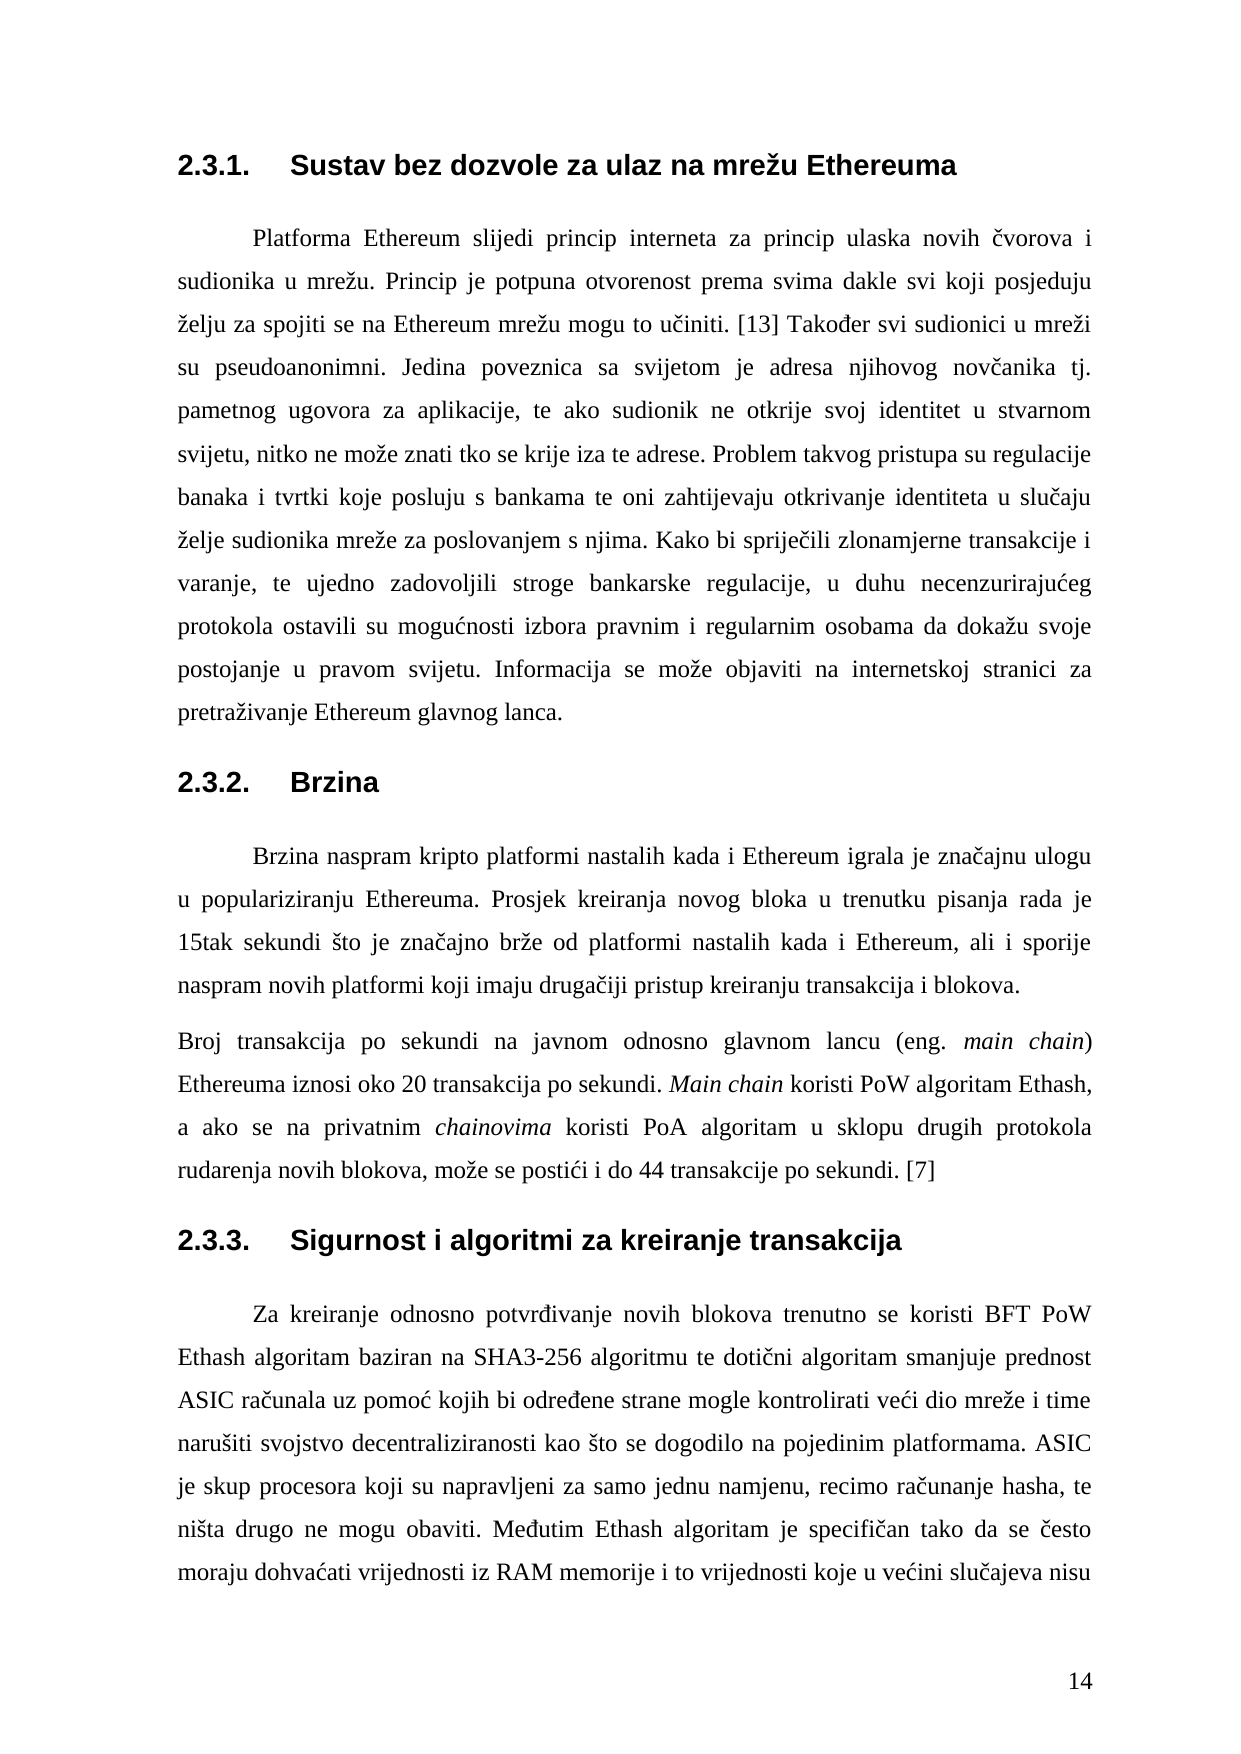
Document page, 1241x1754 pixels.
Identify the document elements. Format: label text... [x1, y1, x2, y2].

text Platforma Ethereum slijedi princip interneta za princip ulaska novih čvorova i sudionika u mrežu. Princip je potpuna otvorenost prema svima dakle svi koji posjeduju želju za spojiti se na Ethereum mrežu mogu to učiniti. [13] Također svi sudionici u mreži su pseudoanonimni. Jedina poveznica sa svijetom je adresa njihovog novčanika tj. pametnog ugovora za aplikacije, te ako sudionik ne otkrije svoj identitet u stvarnom svijetu, nitko ne može znati tko se krije iza te adrese. Problem takvog pristupa su regulacije banaka i tvrtki koje posluju s bankama te oni zahtijevaju otkrivanje identiteta u slučaju želje sudionika mreže za poslovanjem s njima. Kako bi spriječili zlonamjerne transakcije i varanje, te ujedno zadovoljili stroge bankarske regulacije, u duhu necenzurirajućeg protokola ostavili su mogućnosti izbora pravnim i regularnim osobama da dokažu svoje postojanje u pravom svijetu. Informacija se može objaviti na internetskoj stranici za pretraživanje Ethereum glavnog lanca. [177, 223, 1092, 726]
subtitle Sustav bez dozvole za ulaz na mrežu Ethereuma [177, 148, 1092, 181]
subtitle Brzina [177, 766, 1092, 799]
text Brzina naspram kripto platformi nastalih kada i Ethereum igrala je značajnu ulogu u populariziranju Ethereuma. Prosjek kreiranja novog bloka u trenutku pisanja rada je 15tak sekundi što je značajno brže od platformi nastalih kada i Ethereum, ali i sporije naspram novih platformi koji imaju drugačiji pristup kreiranju transakcija i blokova. [177, 841, 1092, 999]
text Broj transakcija po sekundi na javnom odnosno glavnom lancu (eng. main chain) Ethereuma iznosi oko 20 transakcija po sekundi. Main chain koristi PoW algoritam Ethash, a ako se na privatnim chainovima koristi PoA algoritam u sklopu drugih protokola rudarenja novih blokova, može se postići i do 44 transakcije po sekundi. [7] [177, 1026, 1092, 1184]
text Za kreiranje odnosno potvrđivanje novih blokova trenutno se koristi BFT PoW Ethash algoritam baziran na SHA3-256 algoritmu te dotični algoritam smanjuje prednost ASIC računala uz pomoć kojih bi određene strane mogle kontrolirati veći dio mreže i time narušiti svojstvo decentraliziranosti kao što se dogodilo na pojedinim platformama. ASIC je skup procesora koji su napravljeni za samo jednu namjenu, recimo računanje hasha, te ništa drugo ne mogu obaviti. Međutim Ethash algoritam je specifičan tako da se često moraju dohvaćati vrijednosti iz RAM memorije i to vrijednosti koje u većini slučajeva nisu [177, 1299, 1092, 1586]
subtitle Sigurnost i algoritmi za kreiranje transakcija [177, 1223, 1092, 1257]
